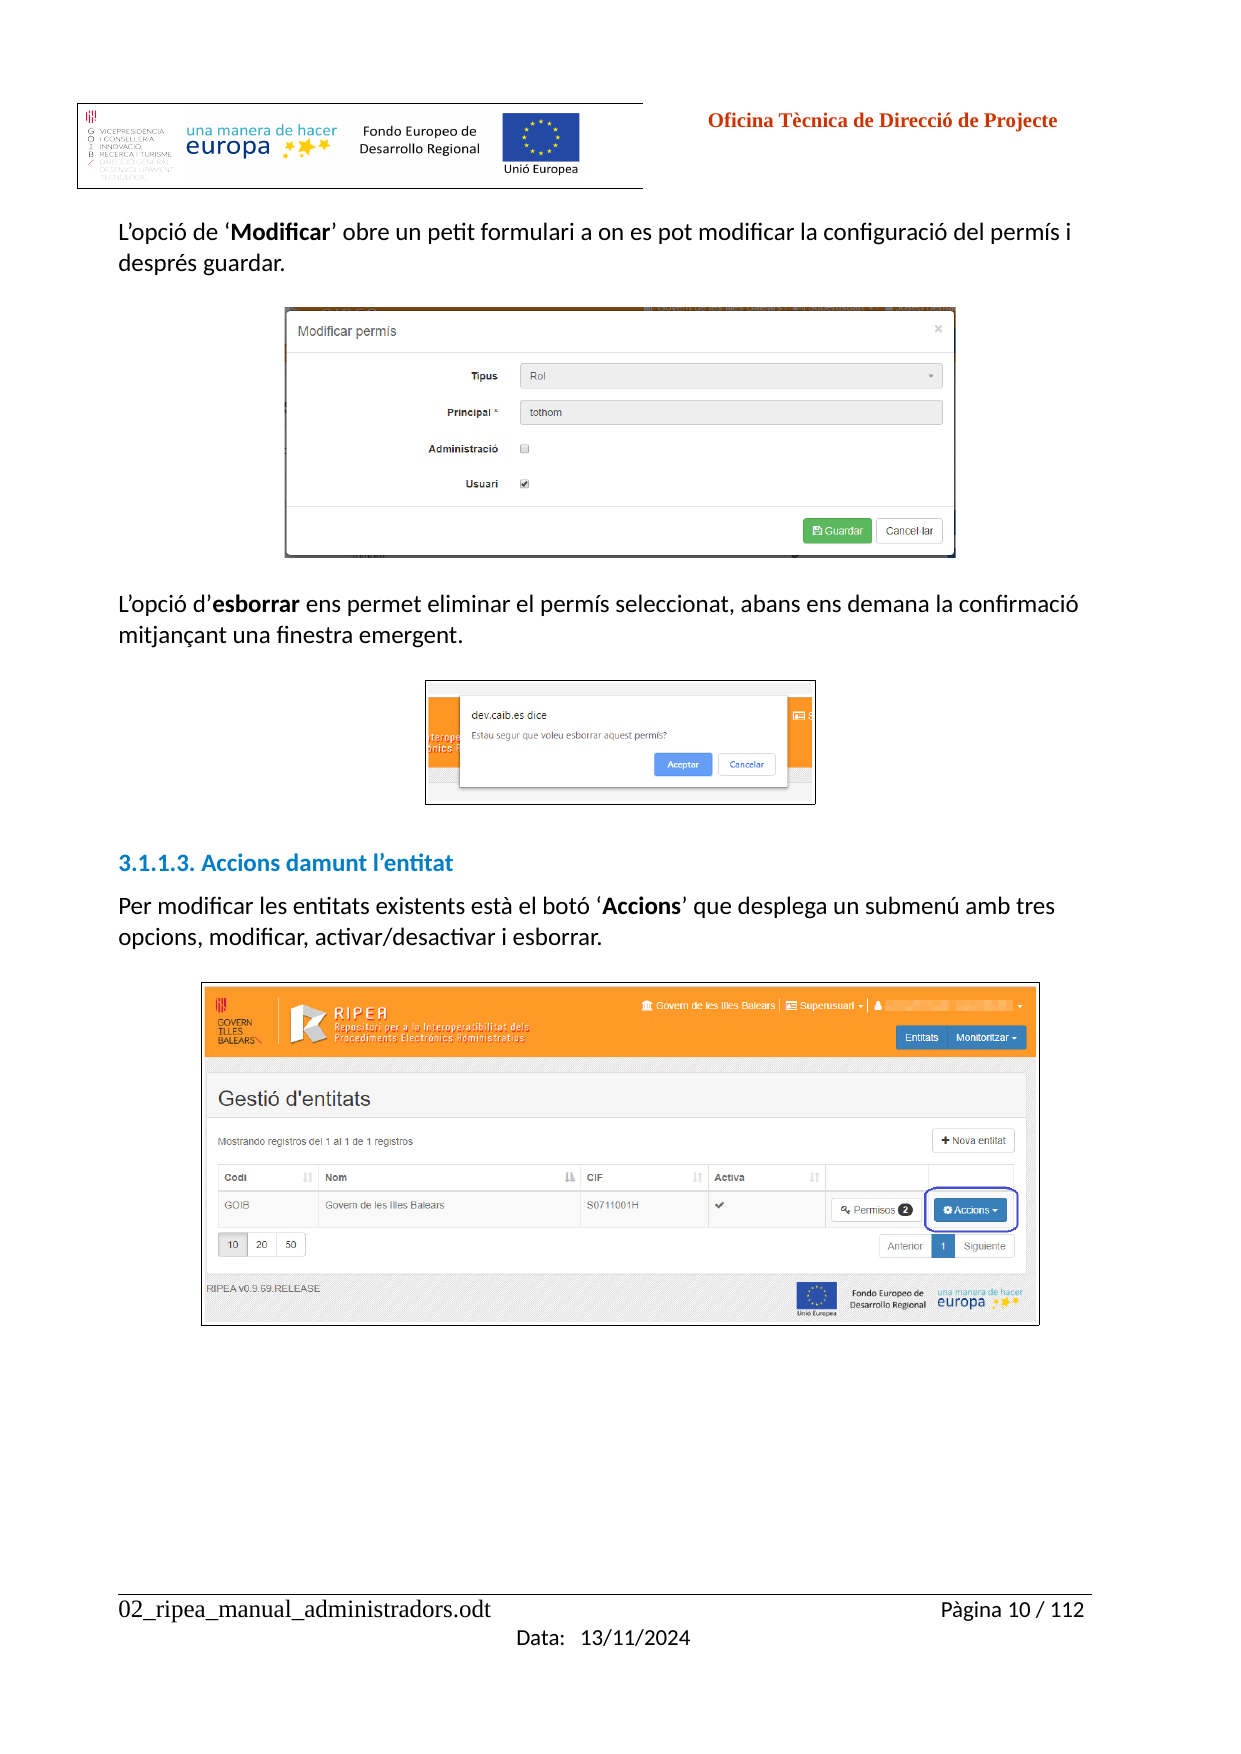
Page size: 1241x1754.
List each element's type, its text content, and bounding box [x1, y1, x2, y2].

picture [204, 984, 1036, 1322]
text L’opció de ‘Modificar’ obre un petit formulari a on es pot modificar la configuració del permís i després guardar. [118, 216, 1122, 277]
picture [82, 108, 178, 182]
text Per modificar les entitats existents està el botó ‘Accions’ que desplega un submenú amb tres opcions, modificar, activar/desactivar i esborrar. [118, 890, 1122, 951]
subtitle 3.1.1.3. Accions damunt l’entitat [118, 847, 1122, 878]
picture [428, 683, 812, 801]
picture [184, 108, 585, 182]
text L’opció d’esborrar ens permet eliminar el permís seleccionat, abans ens demana la confirmació mitjançant una finestra emergent. [118, 588, 1122, 649]
picture [284, 307, 956, 558]
